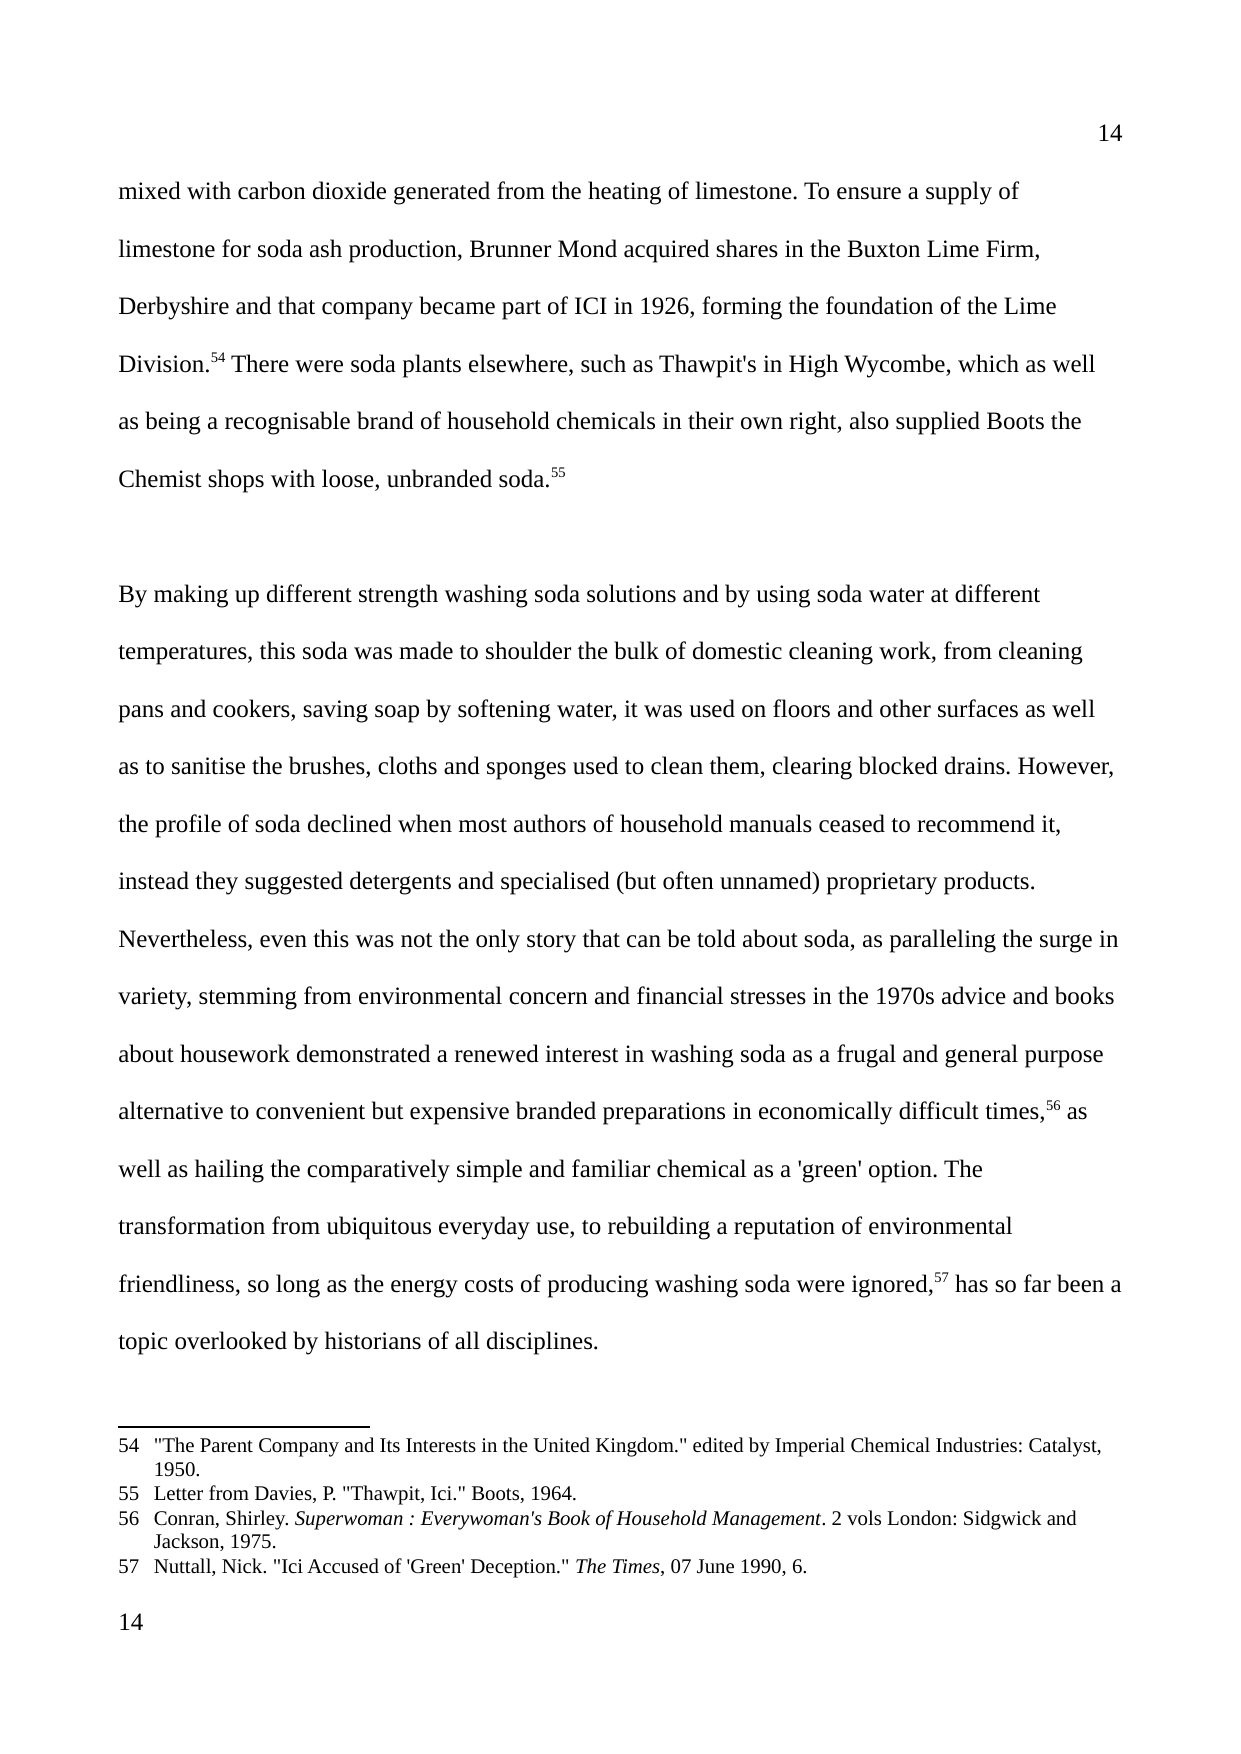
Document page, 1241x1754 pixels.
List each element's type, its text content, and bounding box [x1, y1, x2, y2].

text Letter from Davies, P. "Thawpit, Ici." Boots, 1964. [118, 1481, 1122, 1505]
text mixed with carbon dioxide generated from the heating of limestone. To ensure a supply of limestone for soda ash production, Brunner Mond acquired shares in the Buxton Lime Firm, Derbyshire and that company became part of ICI in 1926, forming the foundation of the Lime Division. There were soda plants elsewhere, such as Thawpit's in High Wycombe, which as well as being a recognisable brand of household chemicals in their own right, also supplied Boots the Chemist shops with loose, unbranded soda. [118, 176, 1122, 493]
text Conran, Shirley. Superwoman : Everywoman's Book of Household Management. 2 vols London: Sidgwick and Jackson, 1975. [118, 1505, 1122, 1553]
text "The Parent Company and Its Interests in the United Kingdom." edited by Imperial Chemical Industries: Catalyst, 1950. [118, 1433, 1122, 1481]
text By making up different strength washing soda solutions and by using soda water at different temperatures, this soda was made to shoulder the bulk of domestic cleaning work, from cleaning pans and cookers, saving soap by softening water, it was used on floors and other surfaces as well as to sanitise the brushes, cloths and sponges used to clean them, clearing blocked drains. However, the profile of soda declined when most authors of household manuals ceased to recommend it, instead they suggested detergents and specialised (but often unnamed) proprietary products. Nevertheless, even this was not the only story that can be told about soda, as paralleling the surge in variety, stemming from environmental concern and financial stresses in the 1970s advice and books about housework demonstrated a renewed interest in washing soda as a frugal and general purpose alternative to convenient but expensive branded preparations in economically difficult times, as well as hailing the comparatively simple and familiar chemical as a 'green' option. The transformation from ubiquitous everyday use, to rebuilding a reputation of environmental friendliness, so long as the energy costs of producing washing soda were ignored, has so far been a topic overlooked by historians of all disciplines. [118, 579, 1122, 1355]
text Nuttall, Nick. "Ici Accused of 'Green' Deception." The Times, 07 June 1990, 6. [118, 1553, 1122, 1578]
